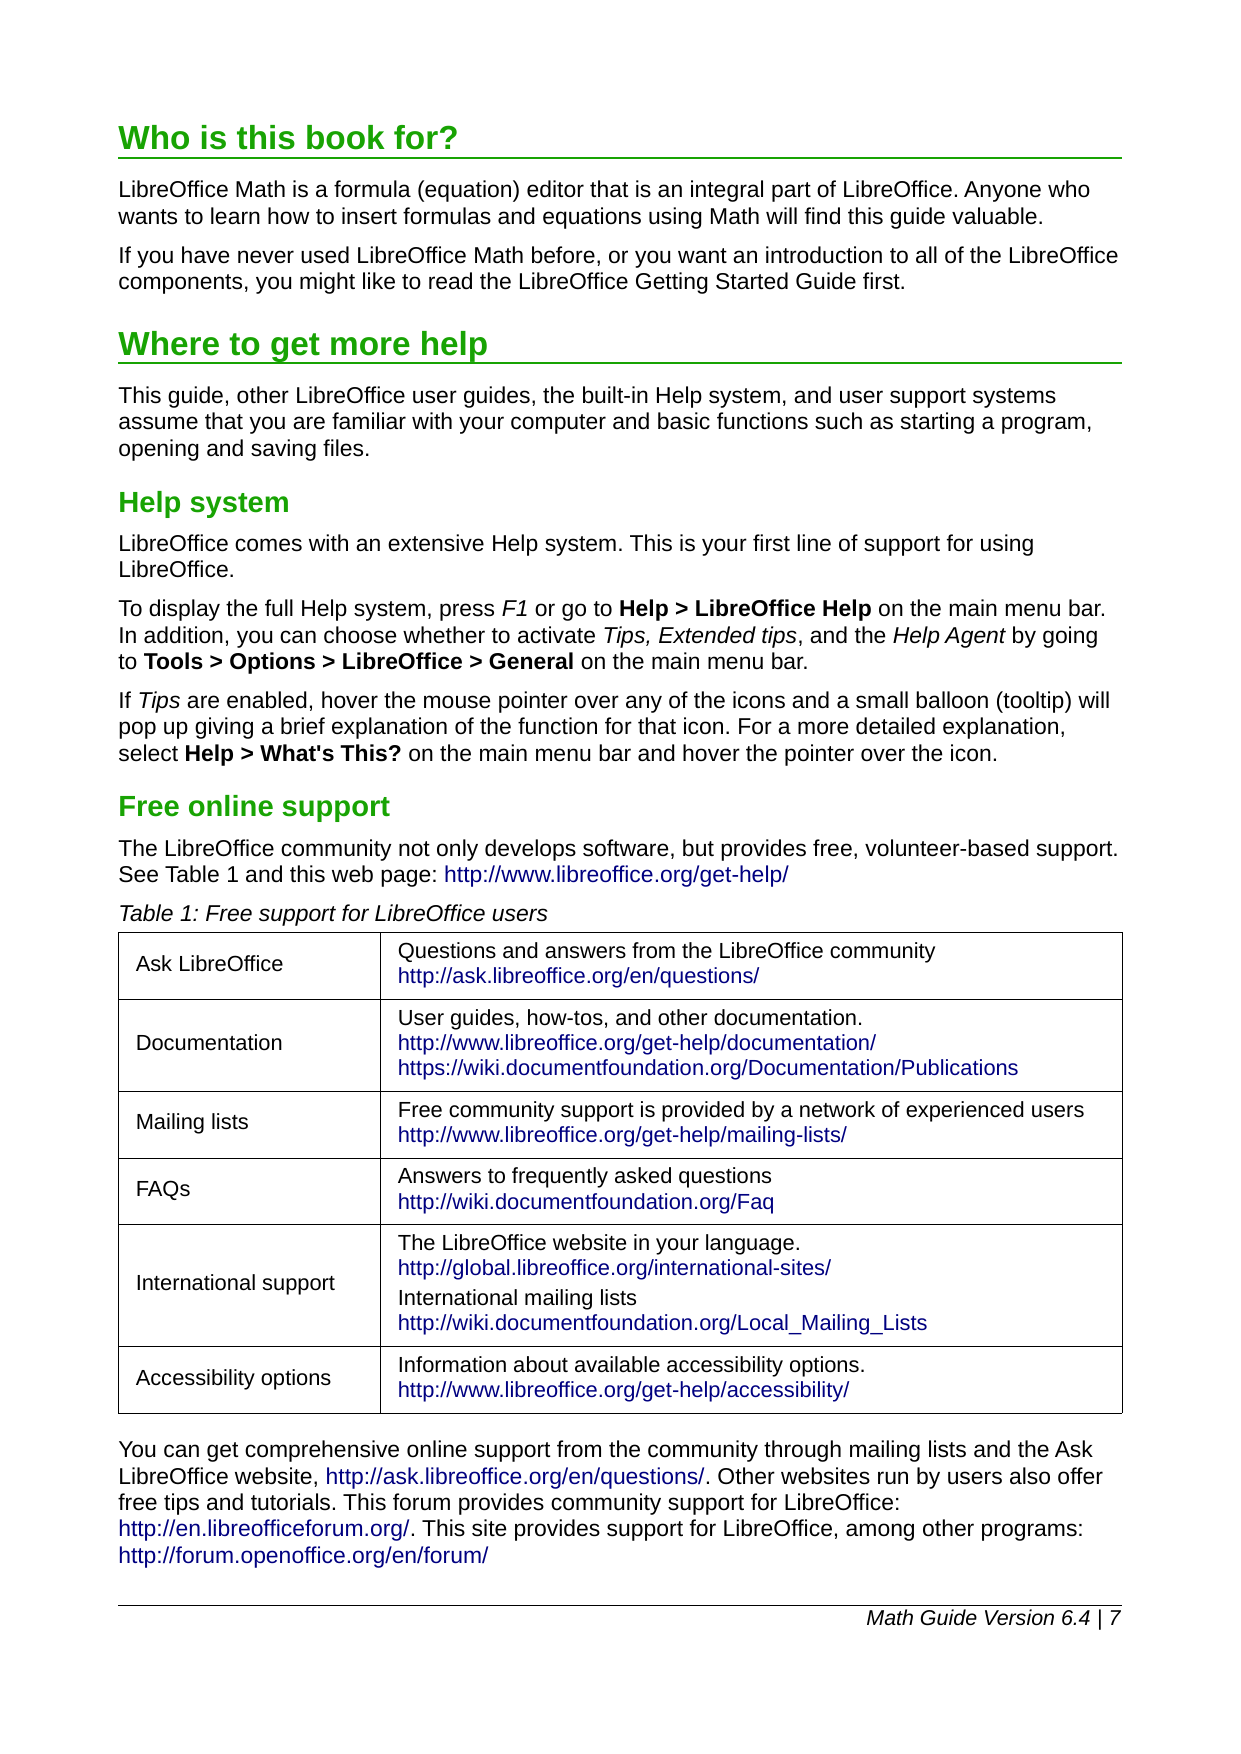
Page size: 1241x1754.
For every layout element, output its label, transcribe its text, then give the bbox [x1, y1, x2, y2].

table_cell International support [119, 1225, 380, 1346]
text If you have never used LibreOffice Math before, or you want an introduction to all of the LibreOffice components, you might like to read the LibreOffice Getting Started Guide first. [118, 242, 1122, 294]
table_header Ask LibreOffice [119, 933, 380, 999]
table_cell Mailing lists [119, 1092, 380, 1157]
subtitle Who is this book for? [118, 118, 1122, 157]
table_cell Answers to frequently asked questions http://wiki.documentfoundation.org/Faq [381, 1159, 1122, 1224]
table_header Questions and answers from the LibreOffice community http://ask.libreoffice.org/en/questions/ [381, 933, 1122, 999]
text LibreOffice Math is a formula (equation) editor that is an integral part of LibreOffice. Anyone who wants to learn how to insert formulas and equations using Math will find this guide valuable. [118, 176, 1122, 229]
text To display the full Help system, press F1 or go to Help > LibreOffice Help on the main menu bar. In addition, you can choose whether to activate Tips, Extended tips, and the Help Agent by going to Tools > Options > LibreOffice > General on the main menu bar. [118, 595, 1122, 674]
subtitle Free online support [118, 789, 1122, 823]
subtitle Help system [118, 485, 1122, 518]
text You can get comprehensive online support from the community through mailing lists and the Ask LibreOffice website, http://ask.libreoffice.org/en/questions/. Other websites run by users also offer free tips and tutorials. This forum provides community support for LibreOffice: http://en.libreofficeforum.org/. This site provides support for LibreOffice, among other programs: http://forum.openoffice.org/en/forum/ [118, 1436, 1122, 1568]
subtitle Where to get more help [118, 324, 1122, 362]
text This guide, other LibreOffice user guides, the built-in Help system, and user support systems assume that you are familiar with your computer and basic functions such as starting a program, opening and saving files. [118, 382, 1122, 461]
text The LibreOffice community not only develops software, but provides free, volunteer-based support. See Table 1 and this web page: http://www.libreoffice.org/get-help/ [118, 835, 1122, 887]
table_cell The LibreOffice website in your language. http://global.libreoffice.org/international-sites/ International mailing lists http://wiki.documentfoundation.org/Local_Mailing_Lists [381, 1225, 1122, 1346]
table_cell User guides, how-tos, and other documentation. http://www.libreoffice.org/get-help/documentation/ https://wiki.documentfoundation.org/Documentation/Publications [381, 1000, 1122, 1091]
text LibreOffice comes with an extensive Help system. This is your first line of support for using LibreOffice. [118, 530, 1122, 583]
table_cell Accessibility options [119, 1347, 380, 1413]
text Table 1: Free support for LibreOffice users [118, 900, 1122, 926]
table_cell FAQs [119, 1159, 380, 1224]
table_cell Documentation [119, 1000, 380, 1091]
table_cell Information about available accessibility options. http://www.libreoffice.org/get-help/accessibility/ [381, 1347, 1122, 1413]
text If Tips are enabled, hover the mouse pointer over any of the icons and a small balloon (tooltip) will pop up giving a brief explanation of the function for that icon. For a more detailed explanation, select Help > What's This? on the main menu bar and hover the pointer over the icon. [118, 687, 1122, 766]
table_cell Free community support is provided by a network of experienced users http://www.libreoffice.org/get-help/mailing-lists/ [381, 1092, 1122, 1157]
